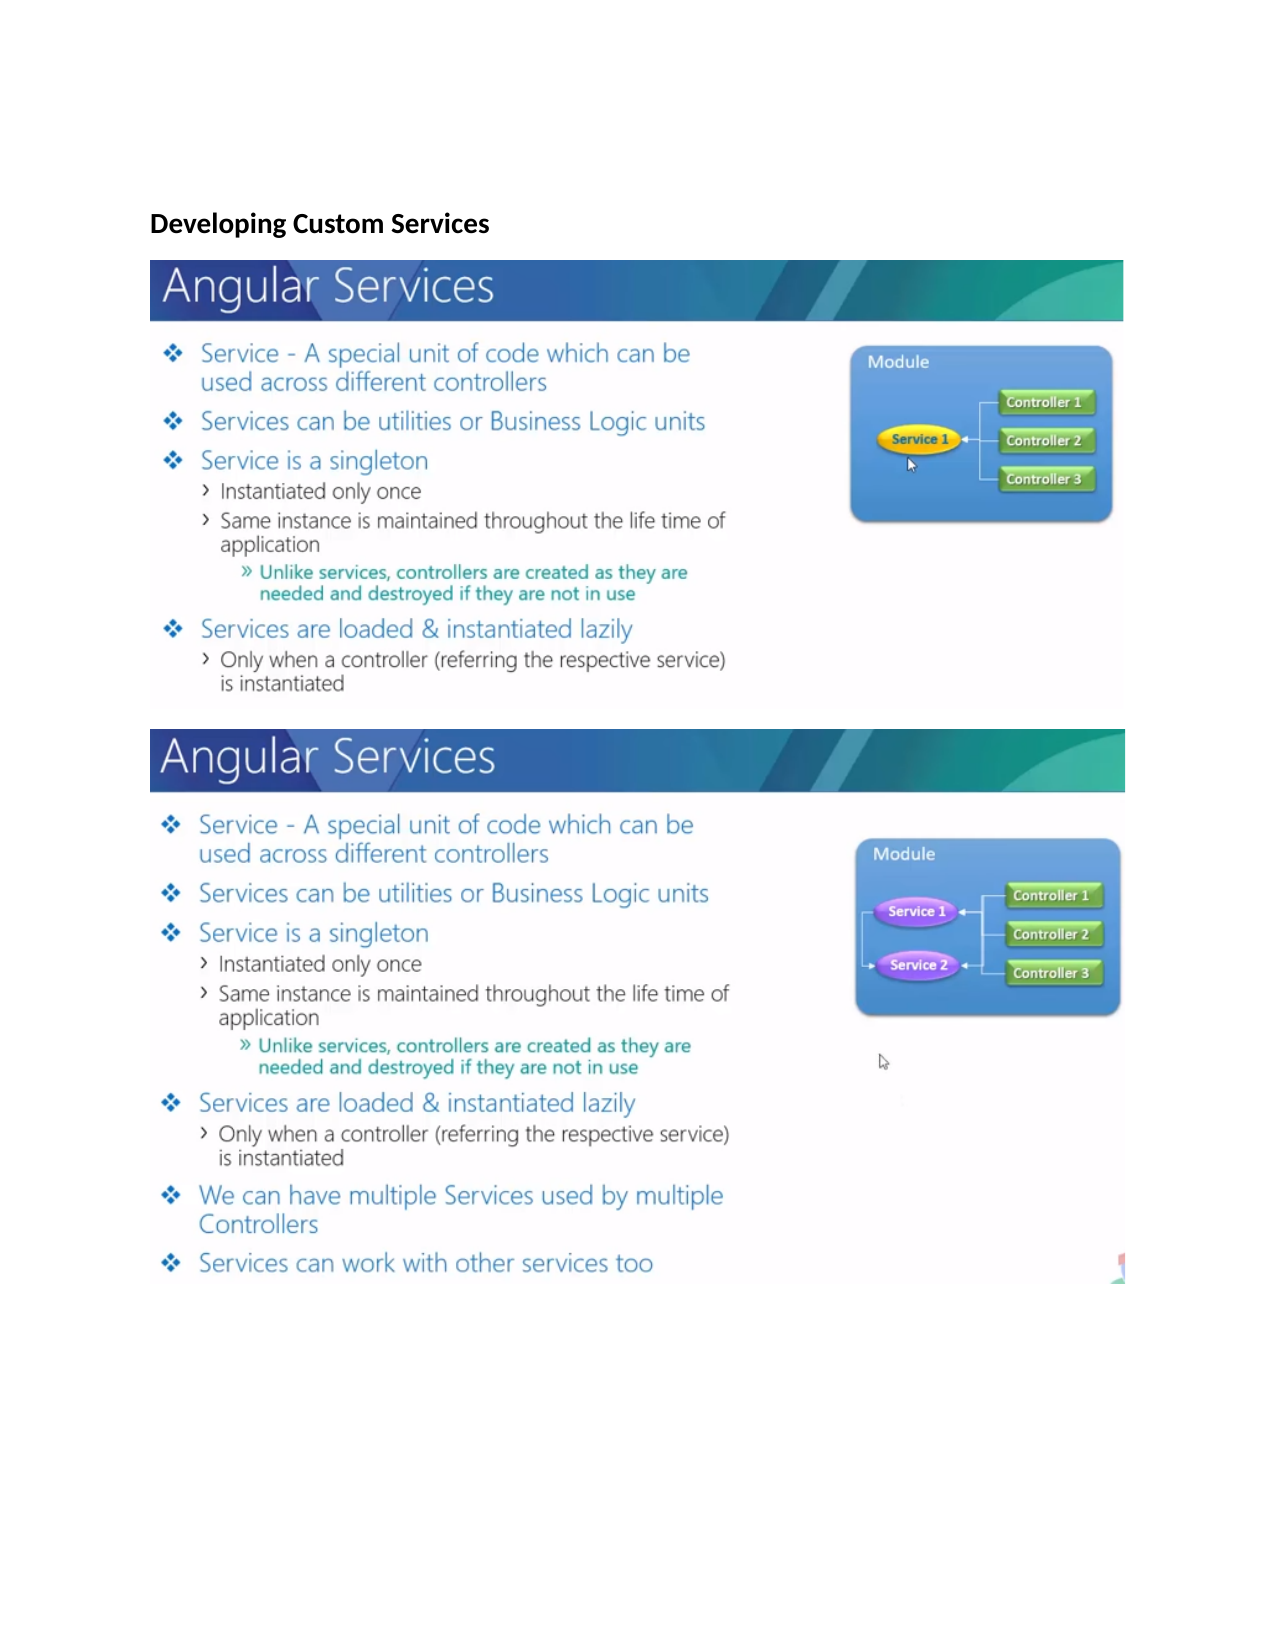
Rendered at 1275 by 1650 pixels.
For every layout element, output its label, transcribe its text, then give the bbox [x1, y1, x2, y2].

text Developing Custom Services [150, 205, 1125, 241]
picture [150, 260, 1124, 709]
picture [150, 729, 1125, 1284]
